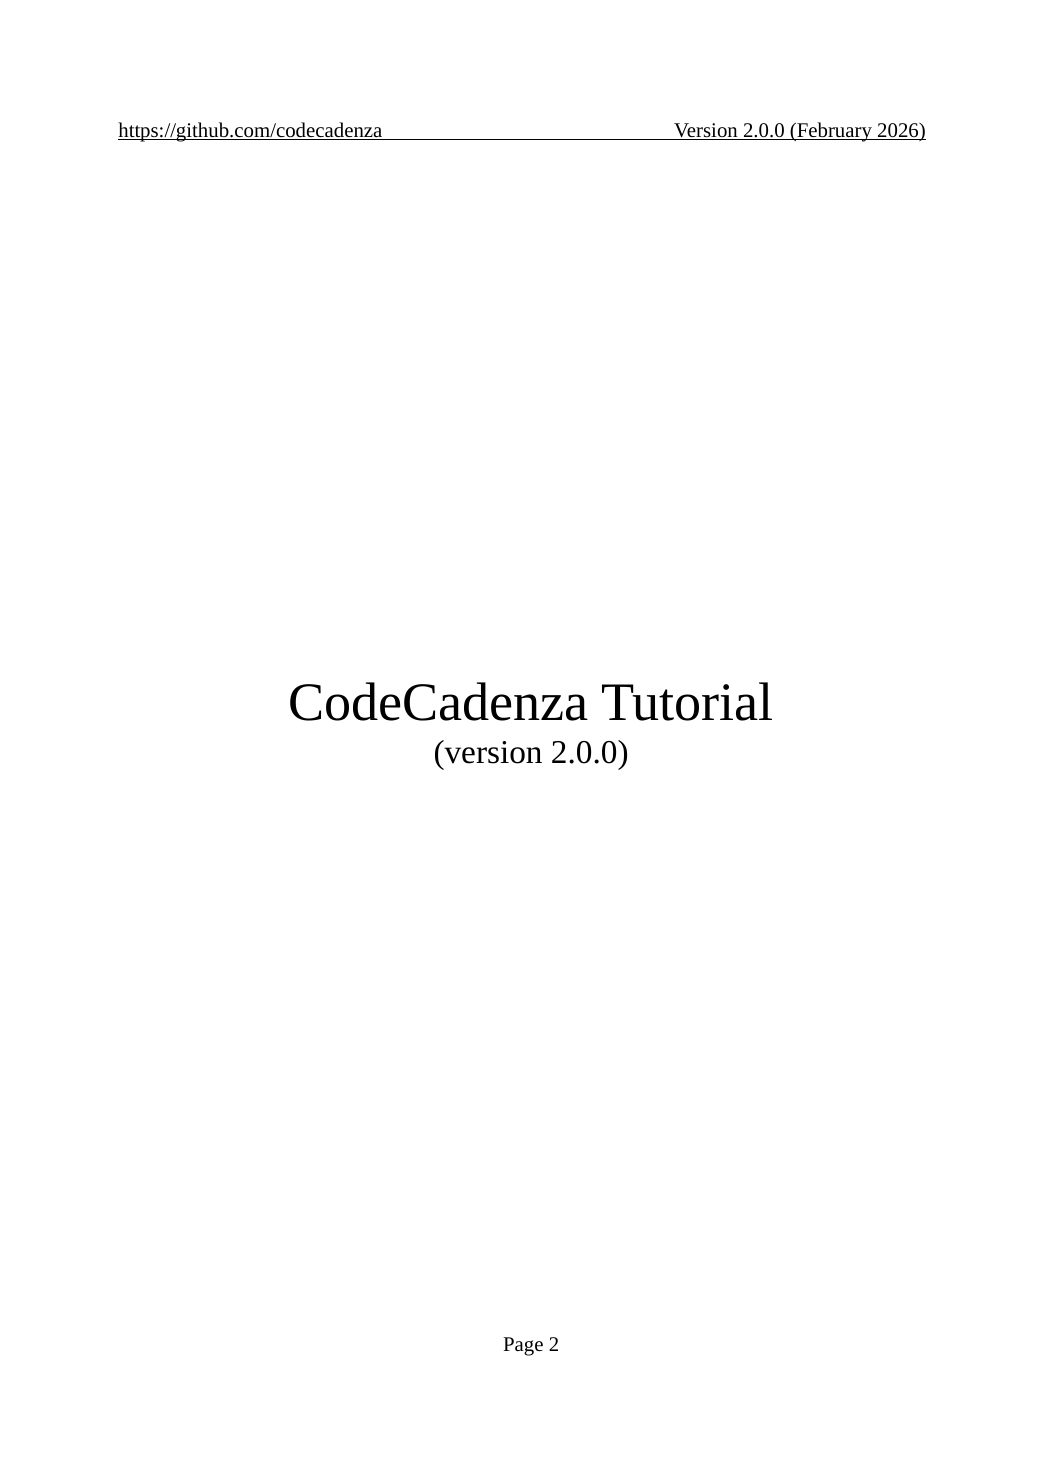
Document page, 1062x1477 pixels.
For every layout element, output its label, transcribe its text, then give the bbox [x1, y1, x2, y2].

text CodeCadenza Tutorial [118, 670, 944, 732]
text (version 2.0.0) [118, 732, 944, 771]
